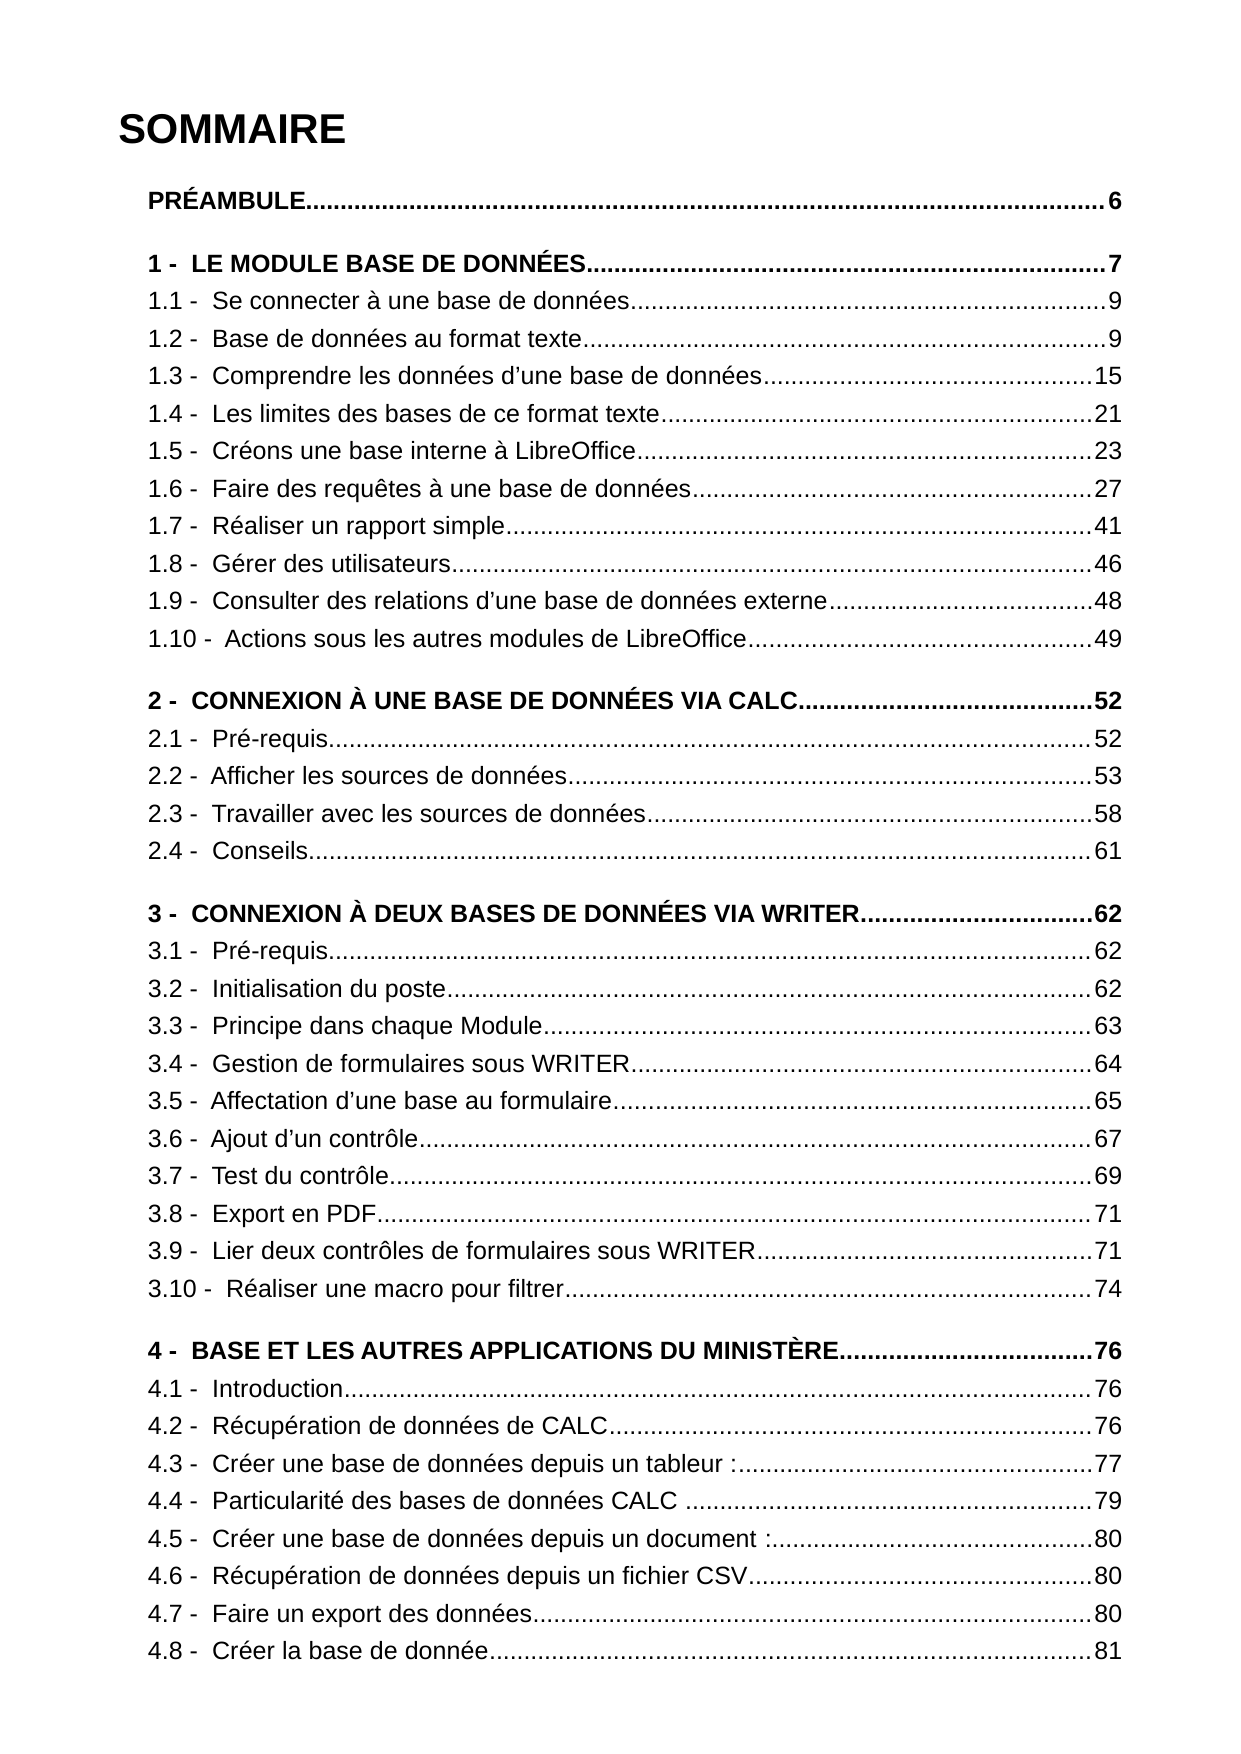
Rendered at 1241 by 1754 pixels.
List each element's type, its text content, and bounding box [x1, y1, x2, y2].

text 1.8 - Gérer des utilisateurs 46 [148, 552, 1122, 577]
text 4.6 - Récupération de données depuis un fichier CSV 80 [148, 1564, 1122, 1589]
text 4.5 - Créer une base de données depuis un document : 80 [148, 1527, 1122, 1552]
subtitle 2 - Connexion à une base de données via CALC 52 [148, 689, 1122, 714]
text 2.1 - Pré-requis 52 [148, 727, 1122, 752]
text 2.3 - Travailler avec les sources de données 58 [148, 802, 1122, 827]
text 1.2 - Base de données au format texte 9 [148, 327, 1122, 352]
subtitle SOMMAIRE [118, 104, 1122, 152]
text 3.2 - Initialisation du poste 62 [148, 977, 1122, 1002]
text 1.3 - Comprendre les données d’une base de données 15 [148, 364, 1122, 389]
text 4.2 - Récupération de données de CALC 76 [148, 1414, 1122, 1439]
text 1.6 - Faire des requêtes à une base de données 27 [148, 477, 1122, 502]
subtitle 4 - Base et les autres applications du Ministère 76 [148, 1339, 1122, 1364]
text 4.8 - Créer la base de donnée 81 [148, 1639, 1122, 1664]
text 4.7 - Faire un export des données 80 [148, 1602, 1122, 1627]
text 3.8 - Export en PDF 71 [148, 1202, 1122, 1227]
text 3.1 - Pré-requis 62 [148, 939, 1122, 964]
text 3.4 - Gestion de formulaires sous WRITER 64 [148, 1052, 1122, 1077]
text 4.4 - Particularité des bases de données CALC 79 [148, 1489, 1122, 1514]
text 1.5 - Créons une base interne à LibreOffice 23 [148, 439, 1122, 464]
subtitle Préambule 6 [148, 189, 1122, 214]
text 4.1 - Introduction 76 [148, 1377, 1122, 1402]
subtitle 3 - Connexion à deux bases de données via Writer 62 [148, 902, 1122, 927]
text 3.3 - Principe dans chaque Module 63 [148, 1014, 1122, 1039]
subtitle 1 - Le module base de données 7 [148, 252, 1122, 277]
text 3.5 - Affectation d’une base au formulaire 65 [148, 1089, 1122, 1114]
text 2.4 - Conseils 61 [148, 839, 1122, 864]
text 1.7 - Réaliser un rapport simple 41 [148, 514, 1122, 539]
text 1.1 - Se connecter à une base de données 9 [148, 289, 1122, 314]
text 1.10 - Actions sous les autres modules de LibreOffice 49 [148, 627, 1122, 652]
text 4.3 - Créer une base de données depuis un tableur : 77 [148, 1452, 1122, 1477]
text 1.9 - Consulter des relations d’une base de données externe 48 [148, 589, 1122, 614]
text 3.10 - Réaliser une macro pour filtrer 74 [148, 1277, 1122, 1302]
text 3.6 - Ajout d’un contrôle 67 [148, 1127, 1122, 1152]
text 1.4 - Les limites des bases de ce format texte 21 [148, 402, 1122, 427]
text 3.9 - Lier deux contrôles de formulaires sous WRITER 71 [148, 1239, 1122, 1264]
text 3.7 - Test du contrôle 69 [148, 1164, 1122, 1189]
text 2.2 - Afficher les sources de données 53 [148, 764, 1122, 789]
